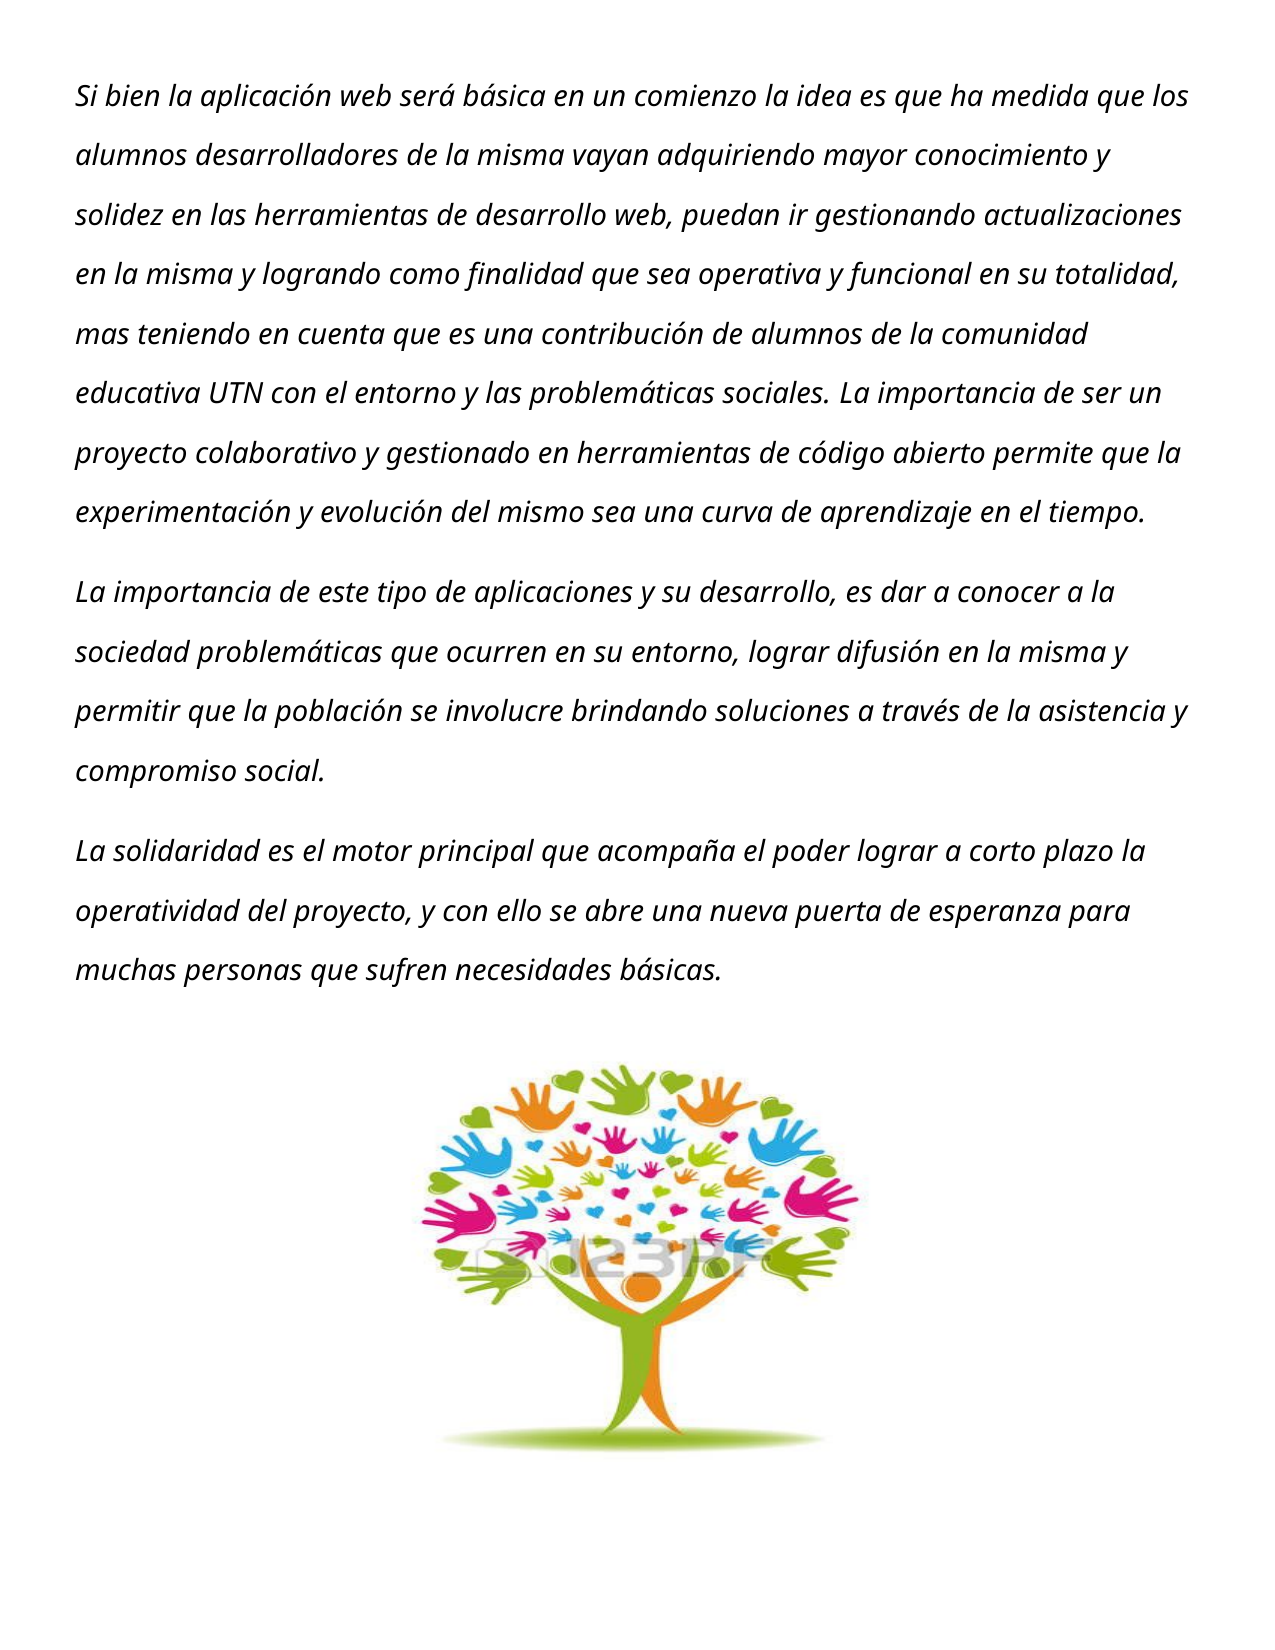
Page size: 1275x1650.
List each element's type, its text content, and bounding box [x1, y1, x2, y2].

text La solidaridad es el motor principal que acompaña el poder lograr a corto plazo la operatividad del proyecto, y con ello se abre una nueva puerta de esperanza para muchas personas que sufren necesidades básicas. [75, 830, 1200, 989]
text Si bien la aplicación web será básica en un comienzo la idea es que ha medida que los alumnos desarrolladores de la misma vayan adquiriendo mayor conocimiento y solidez en las herramientas de desarrollo web, puedan ir gestionando actualizaciones en la misma y logrando como finalidad que sea operativa y funcional en su totalidad, mas teniendo en cuenta que es una contribución de alumnos de la comunidad educativa UTN con el entorno y las problemáticas sociales. La importancia de ser un proyecto colaborativo y gestionado en herramientas de código abierto permite que la experimentación y evolución del mismo sea una curva de aprendizaje en el tiempo. [75, 75, 1200, 531]
text La importancia de este tipo de aplicaciones y su desarrollo, es dar a conocer a la sociedad problemáticas que ocurren en su entorno, lograr difusión en la misma y permitir que la población se involucre brindando soluciones a través de la asistencia y compromiso social. [75, 572, 1200, 790]
